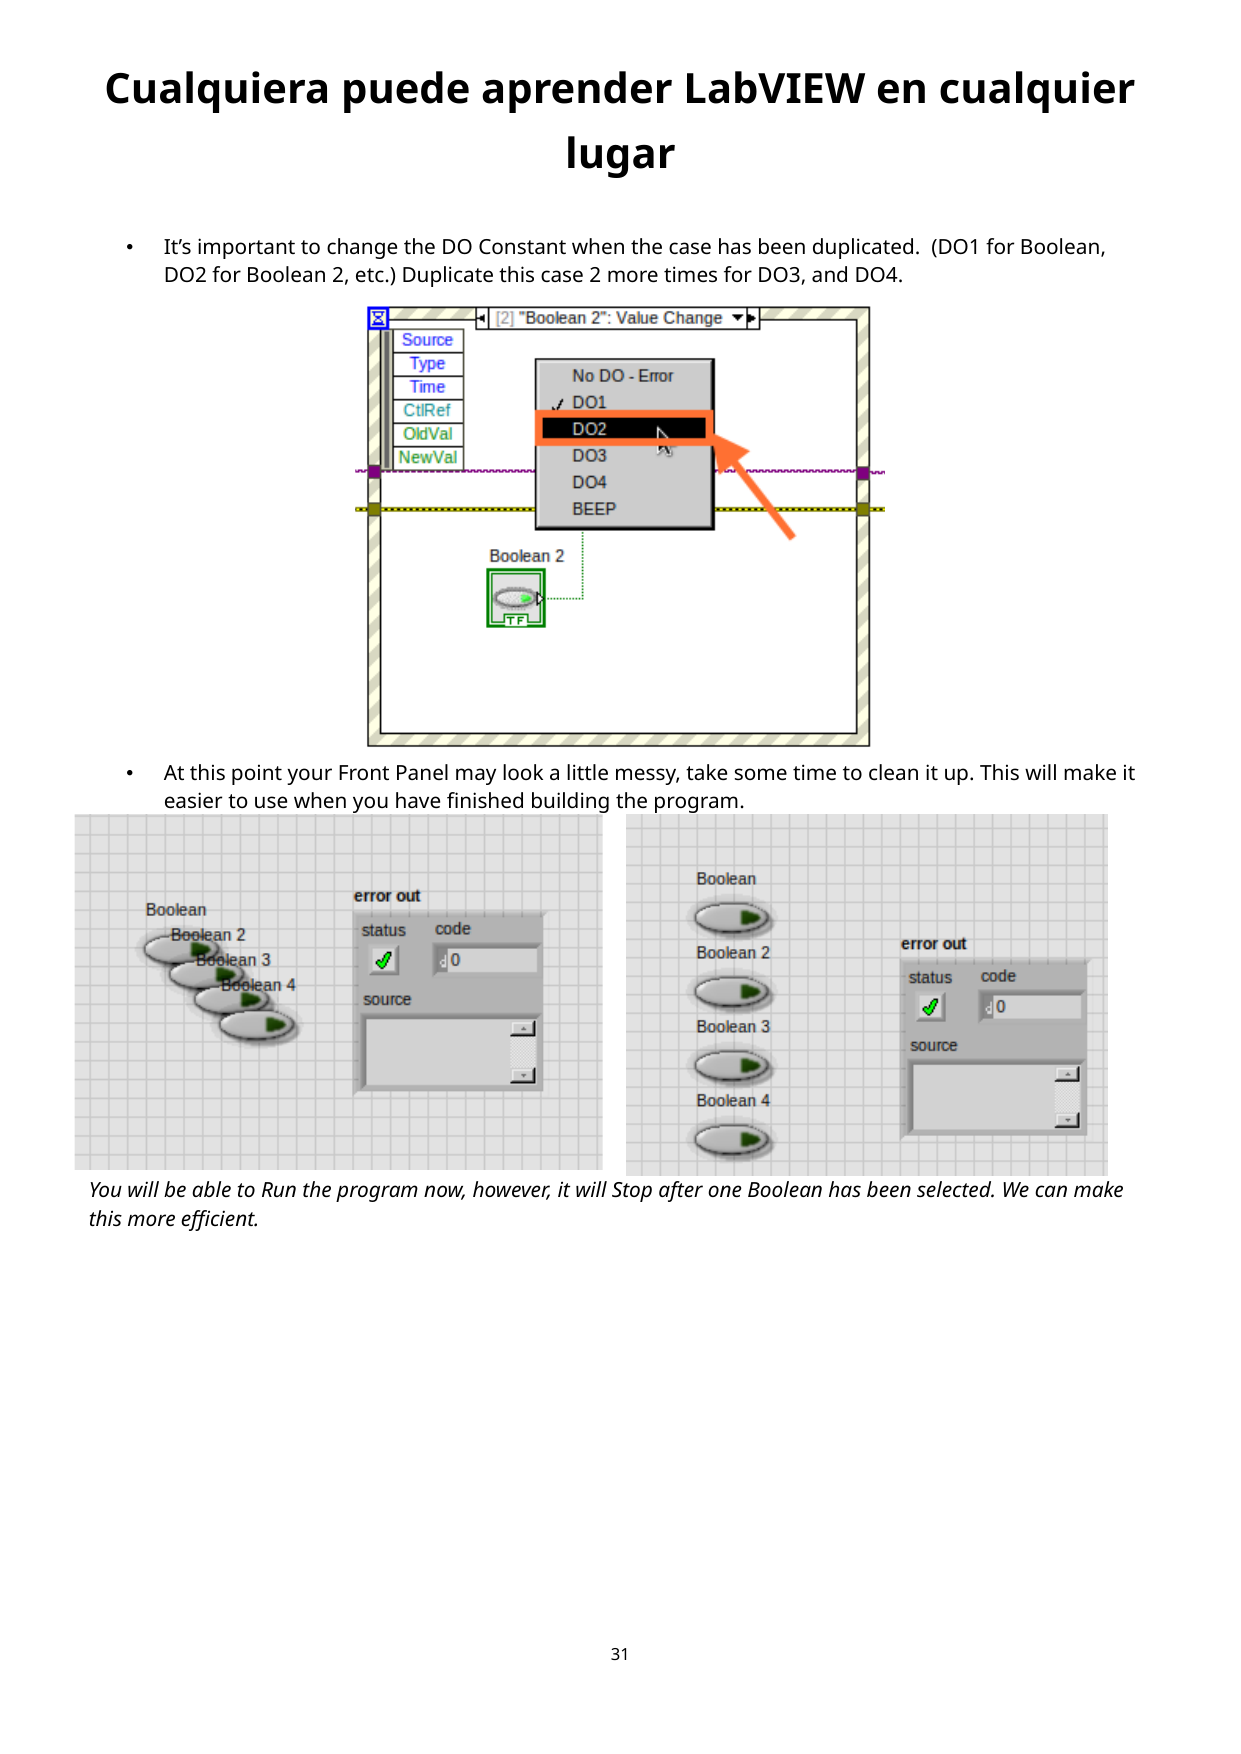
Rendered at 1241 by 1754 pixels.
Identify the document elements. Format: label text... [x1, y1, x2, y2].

picture [626, 814, 1108, 1176]
list At this point your Front Panel may look a little messy, take some time to clean it up. This will make it easier to use when you have finished building the program. [126, 289, 1152, 815]
picture [74, 814, 603, 1170]
list It’s important to change the DO Constant when the case has been duplicated. (DO1 for Boolean, DO2 for Boolean 2, etc.) Duplicate this case 2 more times for DO3, and DO4. [126, 232, 1152, 289]
text You will be able to Run the program now, however, it will Stop after one Boolean has been selected. We can make this more efficient. [88, 815, 1152, 1232]
picture [355, 289, 885, 758]
